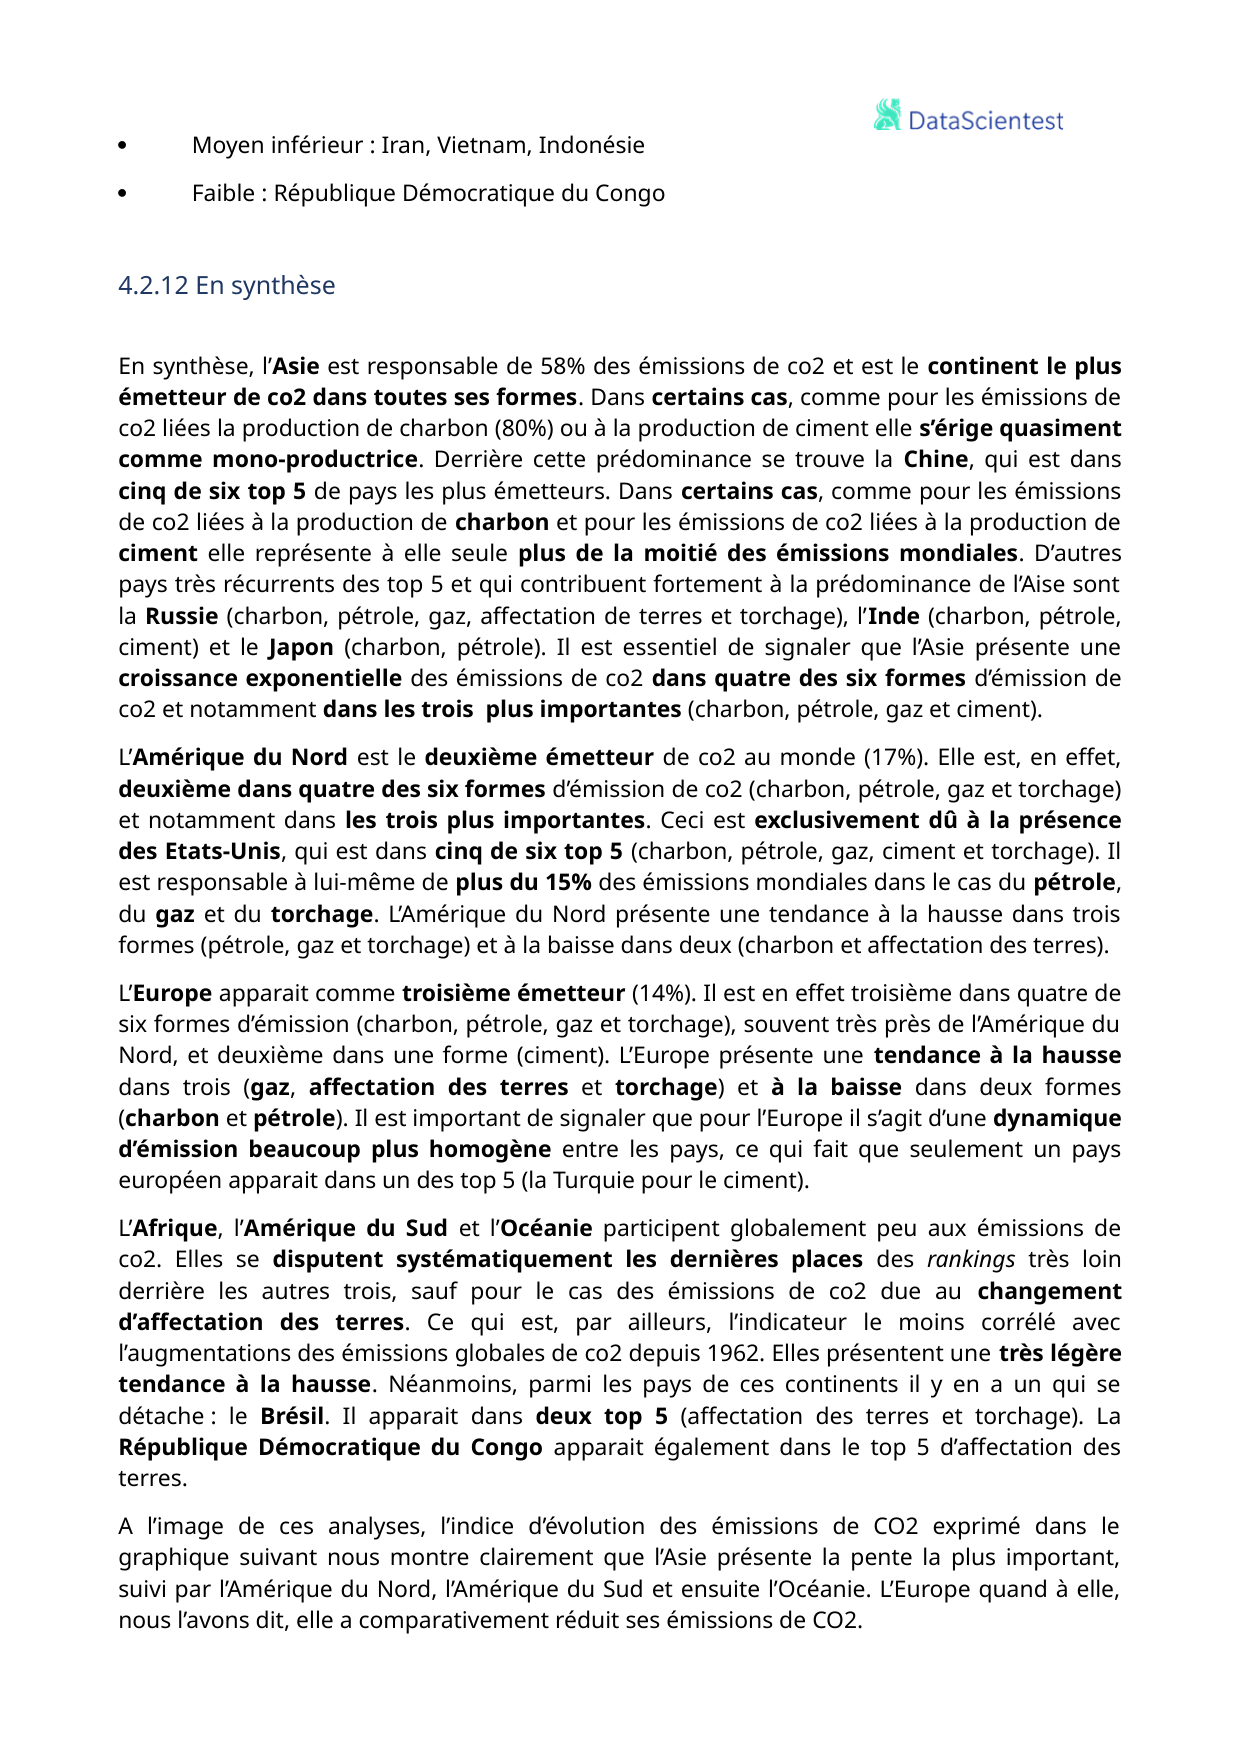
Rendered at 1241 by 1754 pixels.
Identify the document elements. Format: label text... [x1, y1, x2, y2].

text L’Afrique, l’Amérique du Sud et l’Océanie participent globalement peu aux émissions de co2. Elles se disputent systématiquement les dernières places des rankings très loin derrière les autres trois, sauf pour le cas des émissions de co2 due au changement d’affectation des terres. Ce qui est, par ailleurs, l’indicateur le moins corrélé avec l’augmentations des émissions globales de co2 depuis 1962. Elles présentent une très légère tendance à la hausse. Néanmoins, parmi les pays de ces continents il y en a un qui se détache : le Brésil. Il apparait dans deux top 5 (affectation des terres et torchage). La République Démocratique du Congo apparait également dans le top 5 d’affectation des terres. [118, 1212, 1122, 1493]
text L’Amérique du Nord est le deuxième émetteur de co2 au monde (17%). Elle est, en effet, deuxième dans quatre des six formes d’émission de co2 (charbon, pétrole, gaz et torchage) et notamment dans les trois plus importantes. Ceci est exclusivement dû à la présence des Etats-Unis, qui est dans cinq de six top 5 (charbon, pétrole, gaz, ciment et torchage). Il est responsable à lui-même de plus du 15% des émissions mondiales dans le cas du pétrole, du gaz et du torchage. L’Amérique du Nord présente une tendance à la hausse dans trois formes (pétrole, gaz et torchage) et à la baisse dans deux (charbon et affectation des terres). [118, 741, 1122, 960]
list Faible : République Démocratique du Congo [118, 177, 1122, 208]
subtitle 4.2.12 En synthèse [118, 268, 1122, 302]
text En synthèse, l’Asie est responsable de 58% des émissions de co2 et est le continent le plus émetteur de co2 dans toutes ses formes. Dans certains cas, comme pour les émissions de co2 liées la production de charbon (80%) ou à la production de ciment elle s’érige quasiment comme mono-productrice. Derrière cette prédominance se trouve la Chine, qui est dans cinq de six top 5 de pays les plus émetteurs. Dans certains cas, comme pour les émissions de co2 liées à la production de charbon et pour les émissions de co2 liées à la production de ciment elle représente à elle seule plus de la moitié des émissions mondiales. D’autres pays très récurrents des top 5 et qui contribuent fortement à la prédominance de l’Aise sont la Russie (charbon, pétrole, gaz, affectation de terres et torchage), l’Inde (charbon, pétrole, ciment) et le Japon (charbon, pétrole). Il est essentiel de signaler que l’Asie présente une croissance exponentielle des émissions de co2 dans quatre des six formes d’émission de co2 et notamment dans les trois plus importantes (charbon, pétrole, gaz et ciment). [118, 349, 1122, 724]
text A l’image de ces analyses, l’indice d’évolution des émissions de CO2 exprimé dans le graphique suivant nous montre clairement que l’Asie présente la pente la plus important, suivi par l’Amérique du Nord, l’Amérique du Sud et ensuite l’Océanie. L’Europe quand à elle, nous l’avons dit, elle a comparativement réduit ses émissions de CO2. [118, 1510, 1122, 1635]
list Moyen inférieur : Iran, Vietnam, Indonésie [118, 129, 1122, 161]
text L’Europe apparait comme troisième émetteur (14%). Il est en effet troisième dans quatre de six formes d’émission (charbon, pétrole, gaz et torchage), souvent très près de l’Amérique du Nord, et deuxième dans une forme (ciment). L’Europe présente une tendance à la hausse dans trois (gaz, affectation des terres et torchage) et à la baisse dans deux formes (charbon et pétrole). Il est important de signaler que pour l’Europe il s’agit d’une dynamique d’émission beaucoup plus homogène entre les pays, ce qui fait que seulement un pays européen apparait dans un des top 5 (la Turquie pour le ciment). [118, 977, 1122, 1195]
